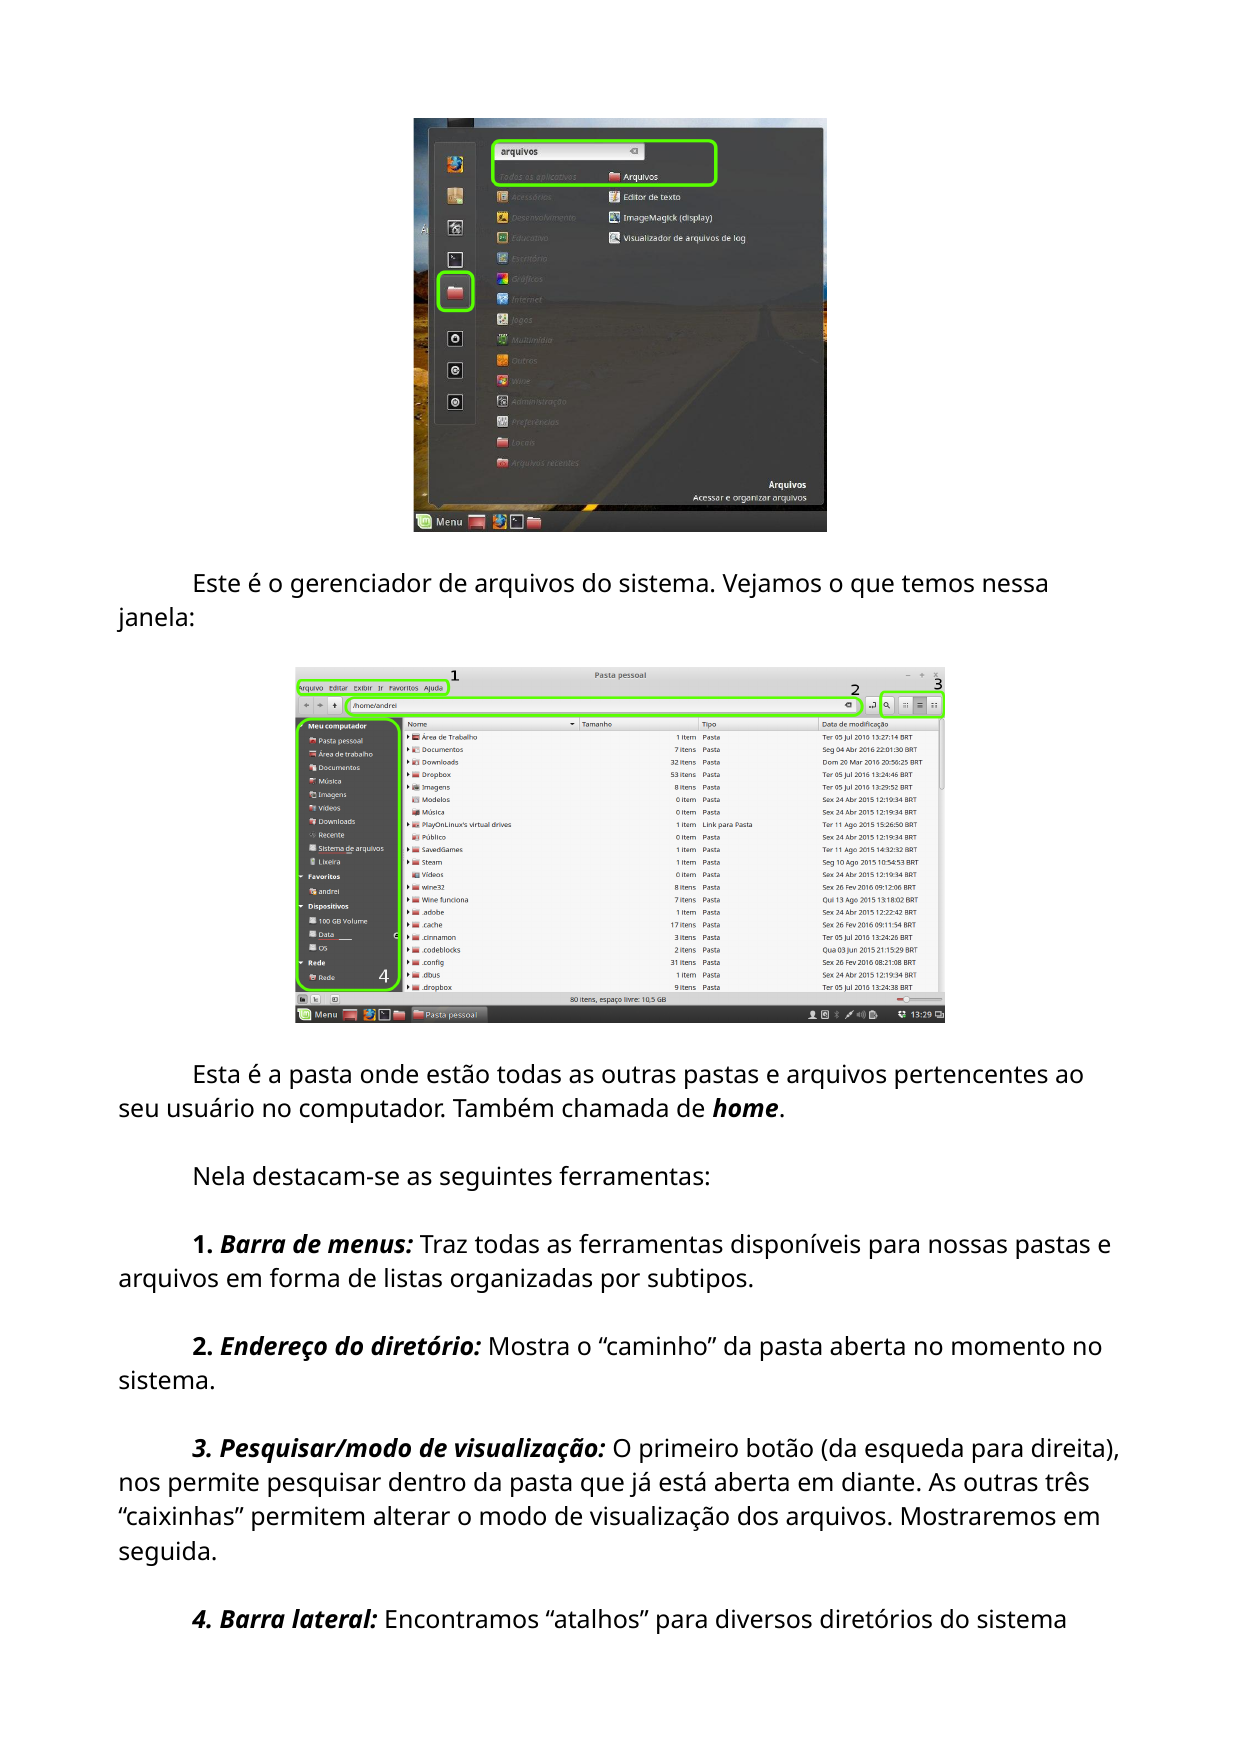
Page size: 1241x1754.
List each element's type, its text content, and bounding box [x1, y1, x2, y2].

picture [295, 667, 945, 1023]
text Nela destacam-se as seguintes ferramentas: [118, 1158, 1122, 1192]
text 2. Endereço do diretório: Mostra o “caminho” da pasta aberta no momento no sistema. [118, 1329, 1122, 1397]
text 4. Barra lateral: Encontramos “atalhos” para diversos diretórios do sistema [118, 1601, 1122, 1635]
text 3. Pesquisar/modo de visualização: O primeiro botão (da esqueda para direita), nos permite pesquisar dentro da pasta que já está aberta em diante. As outras três “caixinhas” permitem alterar o modo de visualização dos arquivos. Mostraremos em seguida. [118, 1431, 1122, 1567]
text Esta é a pasta onde estão todas as outras pastas e arquivos pertencentes ao seu usuário no computador. Também chamada de home. [118, 1056, 1122, 1124]
text Este é o gerenciador de arquivos do sistema. Vejamos o que temos nessa janela: [118, 566, 1122, 634]
text 1. Barra de menus: Traz todas as ferramentas disponíveis para nossas pastas e arquivos em forma de listas organizadas por subtipos. [118, 1227, 1122, 1295]
